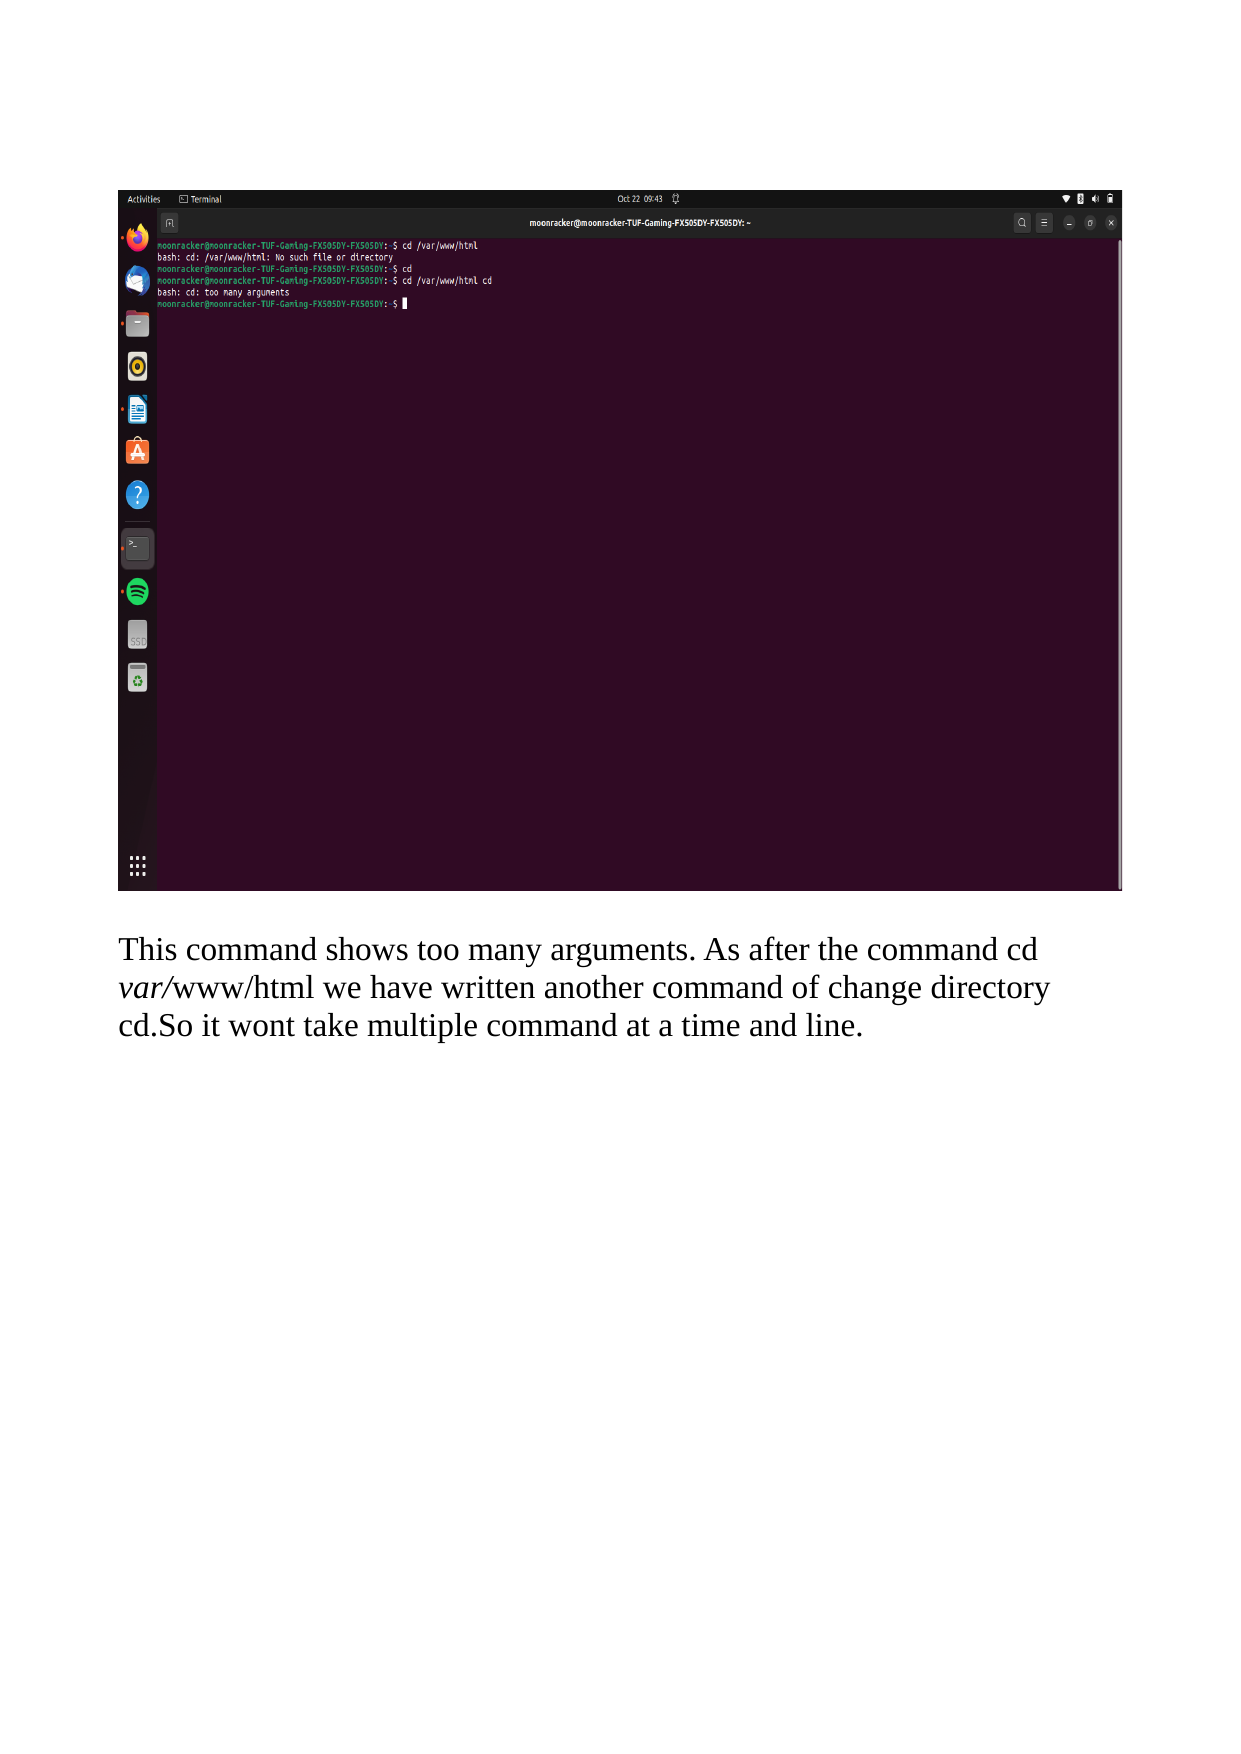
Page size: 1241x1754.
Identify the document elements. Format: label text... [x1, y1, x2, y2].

text This command shows too many arguments. As after the command cd var/www/html we have written another command of change directory cd.So it wont take multiple command at a time and line. [118, 929, 1122, 1044]
picture [118, 190, 1123, 891]
